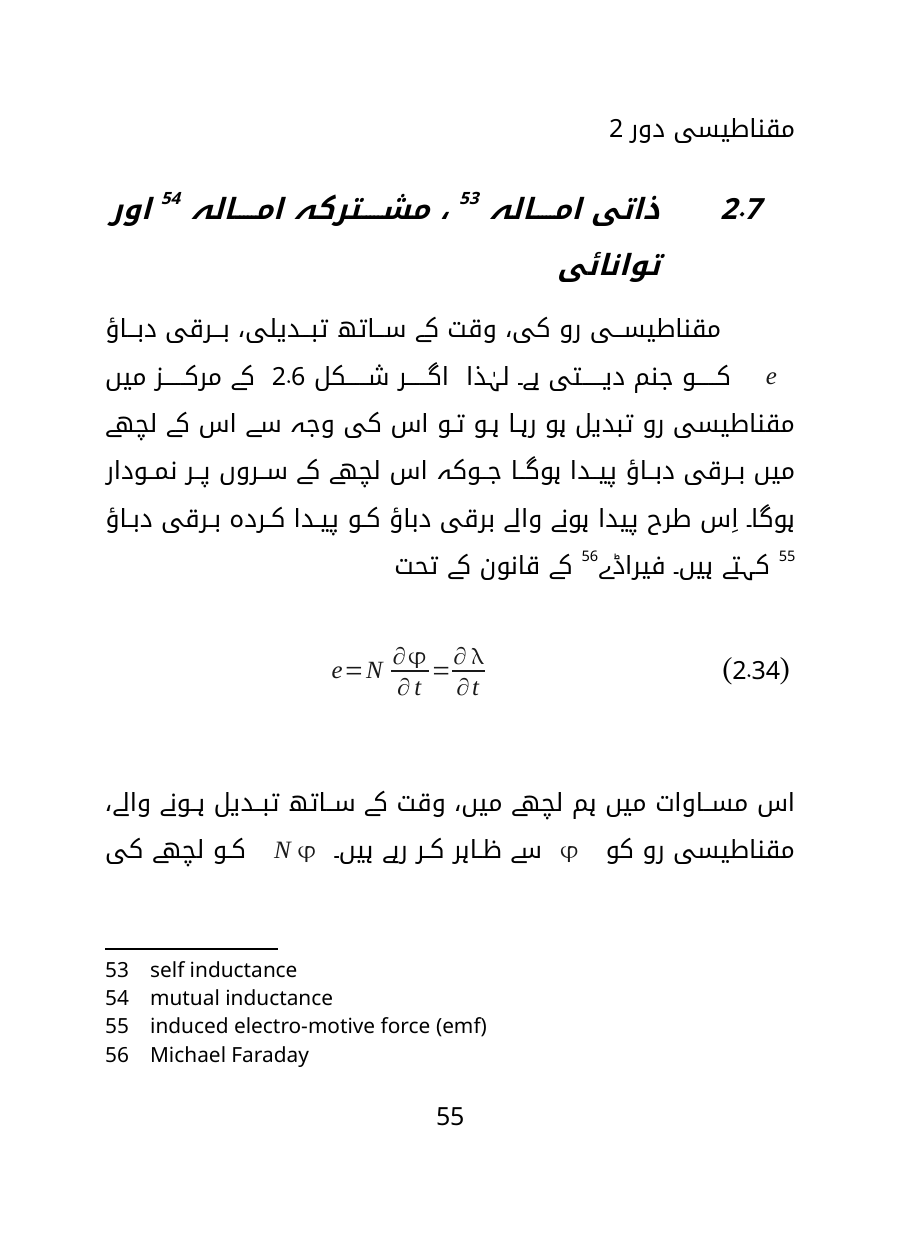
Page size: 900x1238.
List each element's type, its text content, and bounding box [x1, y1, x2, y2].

text اس مساوات میں ہم لچھے میں، وقت کے ساتھ تبدیل ہونے والے، مقناطیسی رو کو سے ظاہر کر رہے ہیں۔ کو لچھے کی مقناطیسی رو سے ملاپ کہتے ہیں اور اس کی اکائی ویبر-چکر ہے۔ اس پیدا کردہ برقی دباؤ کے سمت کا تعین یوں کیا جاتا ہے کہ اگر دئے گئے لچھے کے سروں کو قصرِ دور کیا جائے تو اِس میں برقی رو اُس سمت میں ہو گی جس میں مقناطیسی رو کی تبدیلی کو روکا جا سکے۔ [105, 779, 795, 874]
list self inductance [105, 955, 795, 983]
subtitle ذاتی امالہ ، مشترکہ امالہ اور توانائی [105, 182, 720, 293]
text induced electro-motive force (emf) [105, 1012, 795, 1040]
list mutual inductance [105, 983, 795, 1012]
table_header [105, 636, 704, 719]
text Michael Faraday [105, 1040, 795, 1068]
text مقناطیسی رو کی، وقت کے ساتھ تبدیلی، برقی دباؤ کو جنم دیتی ہے۔ لہٰذا اگر شکل 2.6 کے مرکز میں مقناطیسی رو تبدیل ہو رہا ہو تو اس کی وجہ سے اس کے لچھے میں برقی دباؤ پیدا ہوگا جوکہ اس لچھے کے سروں پر نمودار ہوگا۔ اِس طرح پیدا ہونے والے برقی دباؤ کو پیدا کردہ برقی دباؤ کہتے ہیں۔ فیراڈے کے قانون کے تحت [105, 306, 795, 590]
table_header (2.34) [705, 636, 795, 719]
